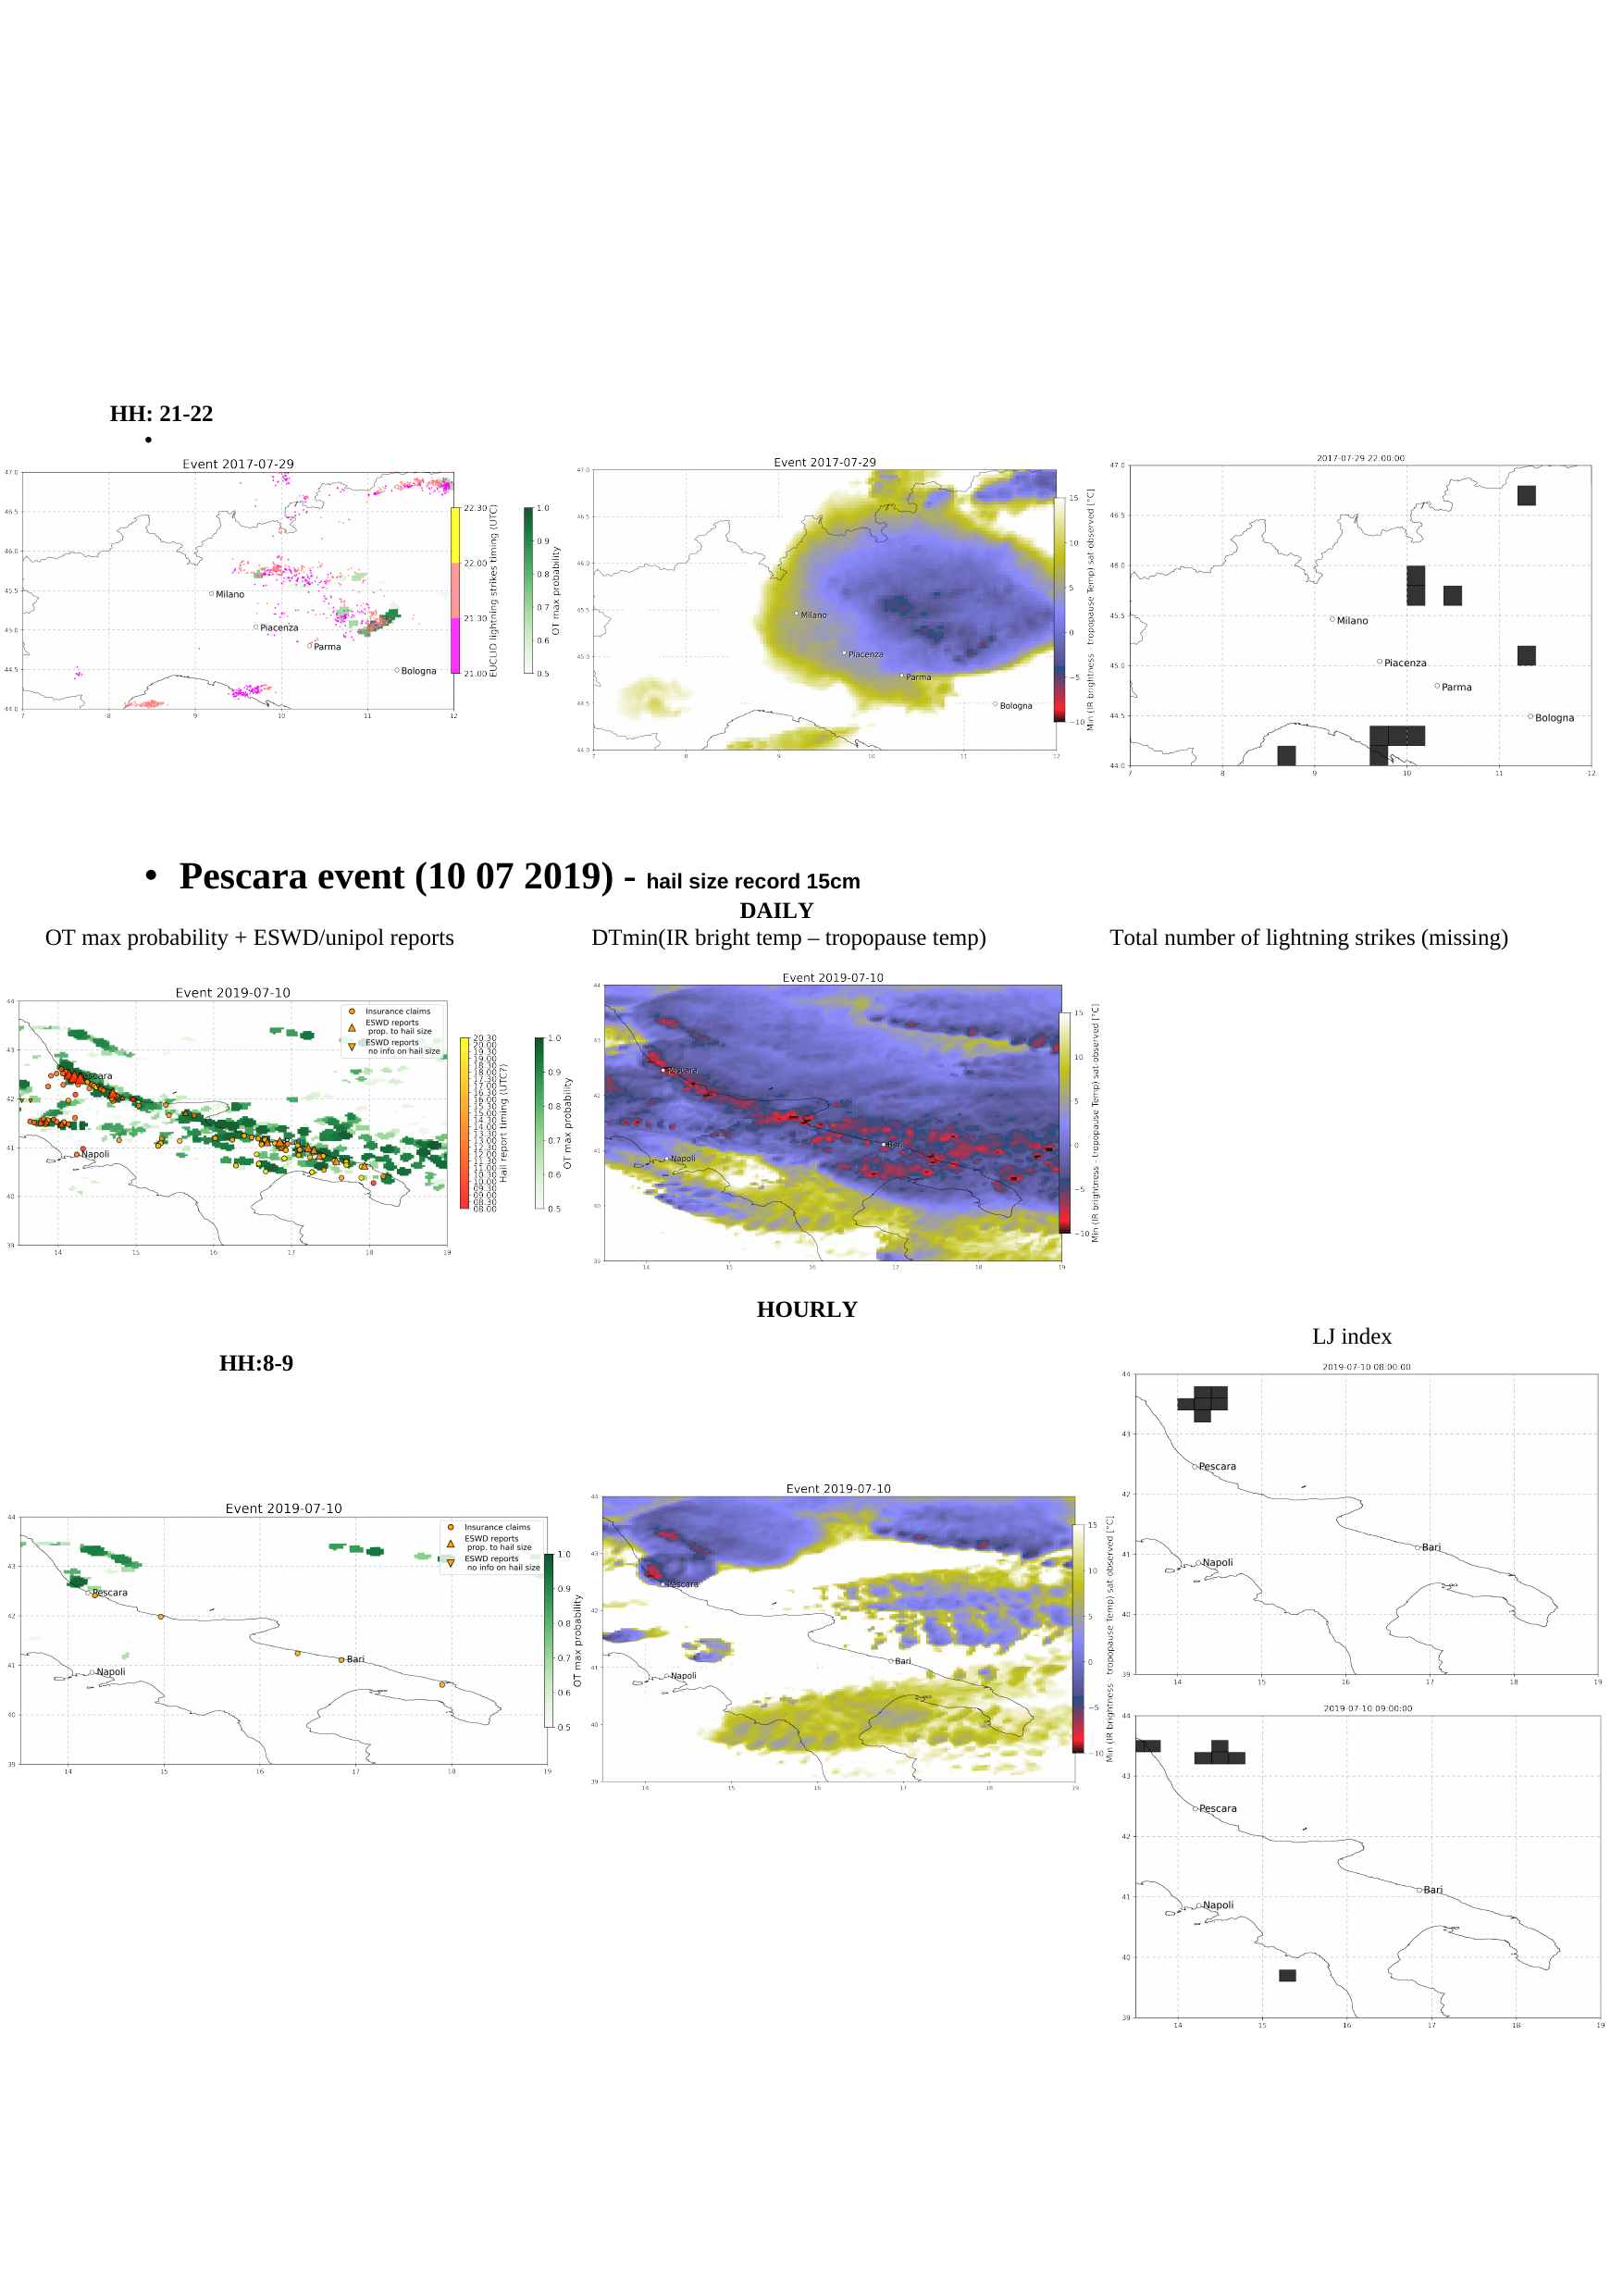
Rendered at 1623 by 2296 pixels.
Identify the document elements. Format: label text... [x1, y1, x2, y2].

list Pescara event (10 07 2019) - hail size record 15cm [144, 852, 1513, 897]
picture [3, 1359, 1610, 2034]
picture [1105, 450, 1601, 782]
text HH: 21-22 [110, 81, 1513, 427]
text [110, 1780, 1117, 1829]
picture [573, 453, 1099, 763]
text LJ index HH:8-9 [110, 1322, 1513, 1498]
picture [2, 983, 577, 1260]
text [1118, 1691, 1513, 1700]
text HOURLY [110, 1297, 1513, 1322]
picture [589, 969, 1104, 1274]
list DAILY OT max probability + ESWD/unipol reports DTmin(IR bright temp – tropopause temp) Total number of lightning strikes (missing) [6, 897, 1513, 1297]
picture [0, 454, 565, 724]
